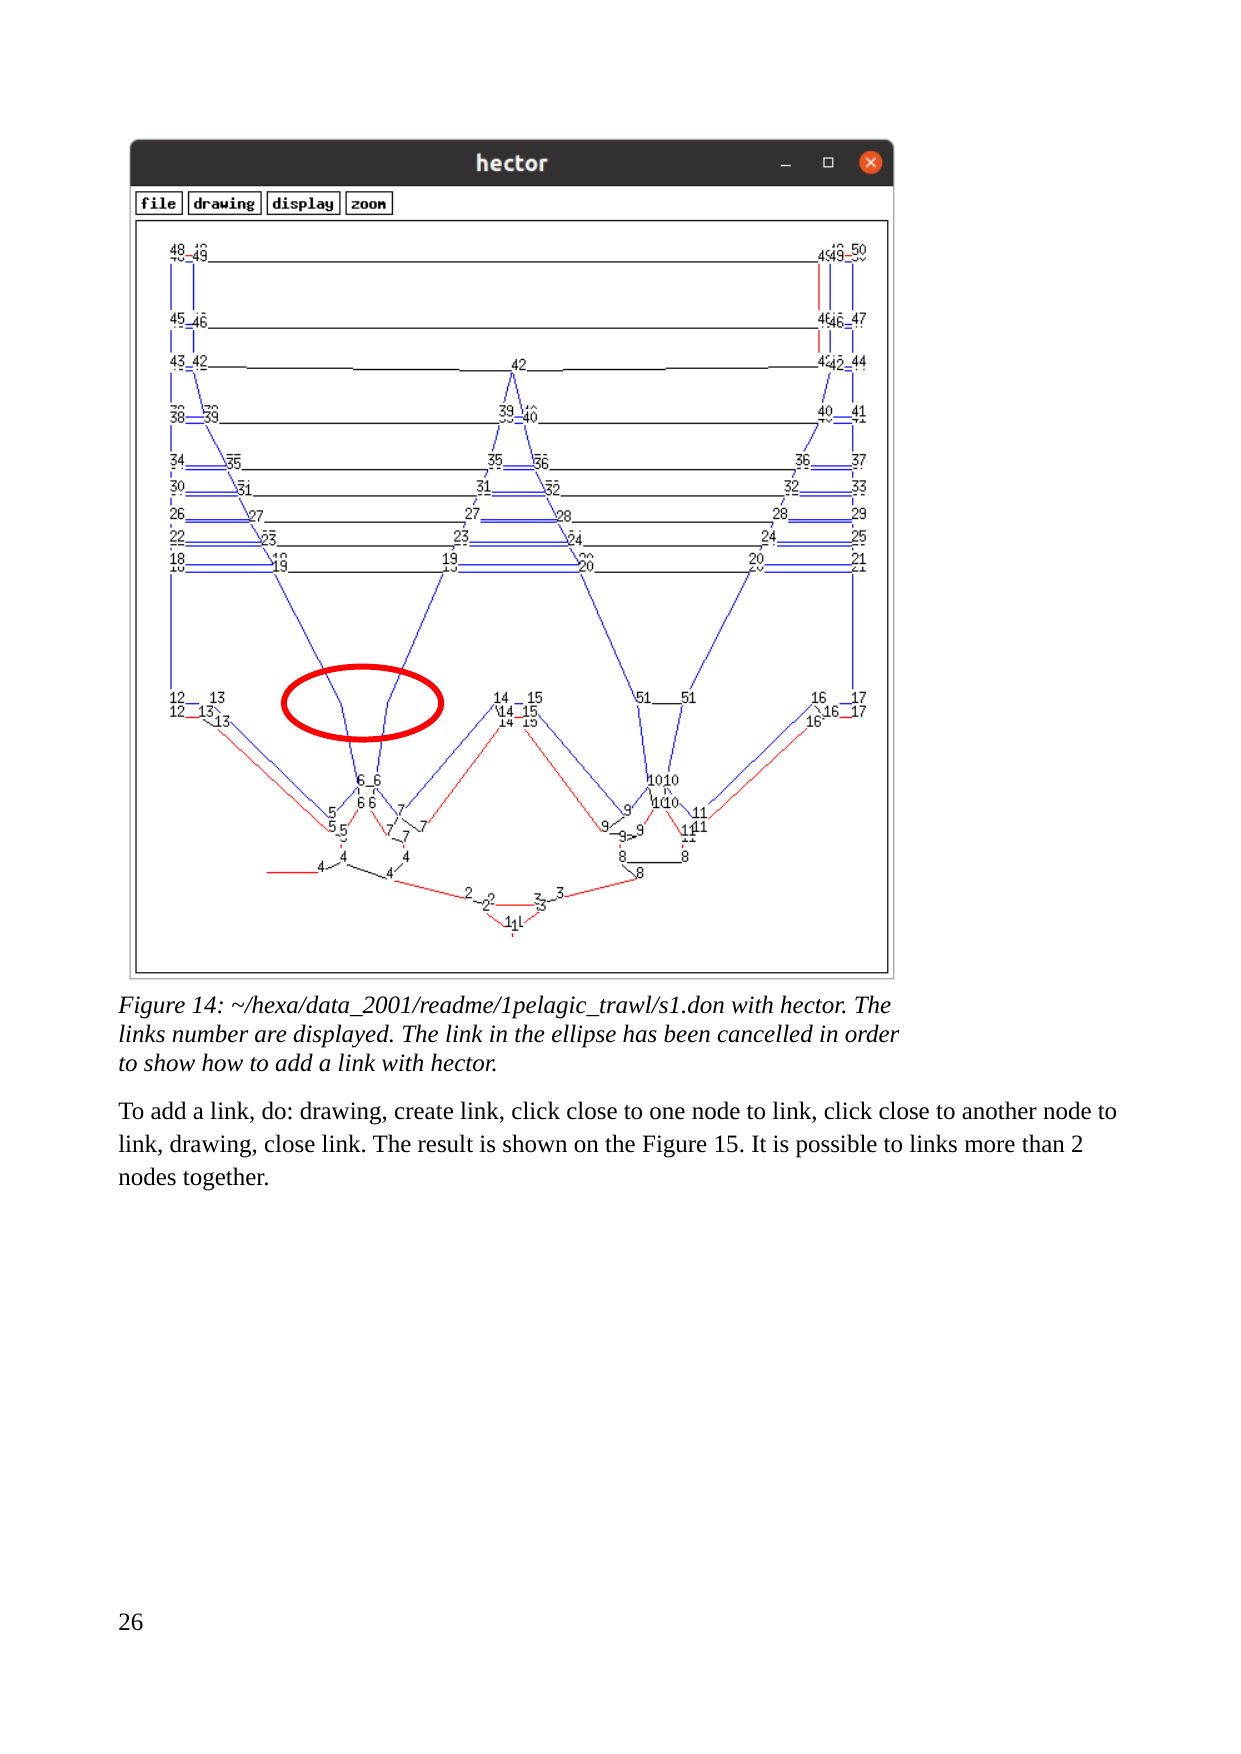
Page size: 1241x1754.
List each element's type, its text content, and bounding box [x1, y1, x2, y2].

picture [118, 130, 906, 991]
text Figure 14: ~/hexa/data_2001/readme/1pelagic_trawl/s1.don with hector. The links number are displayed. The link in the ellipse has been cancelled in order to show how to add a link with hector. [118, 991, 906, 1077]
text To add a link, do: drawing, create link, click close to one node to link, click close to another node to link, drawing, close link. The result is shown on the Figure 15. It is possible to links more than 2 nodes together. [118, 1096, 1122, 1191]
